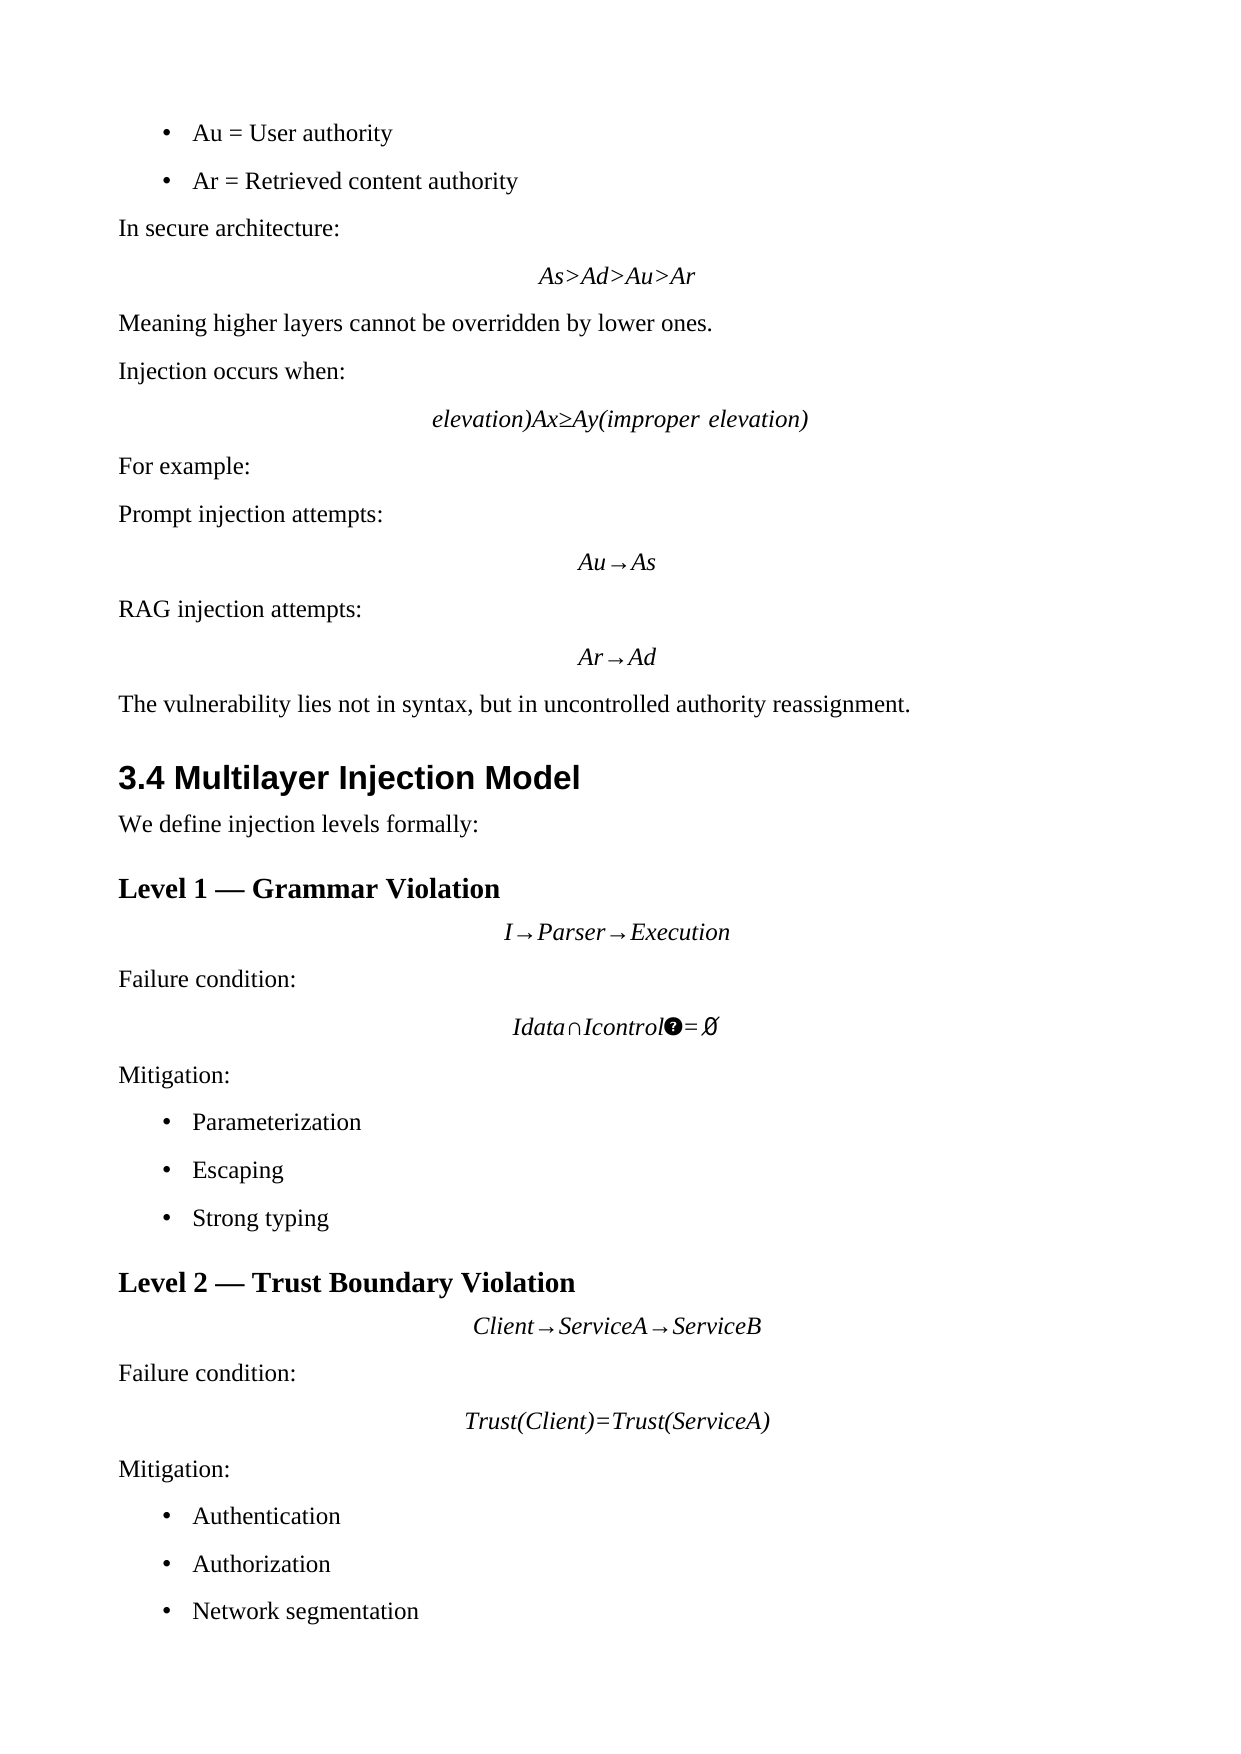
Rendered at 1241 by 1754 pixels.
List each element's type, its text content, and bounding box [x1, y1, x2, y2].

text Ar​→Ad​ [118, 642, 1122, 671]
text elevation)Ax​≥Ay​(improper elevation) [118, 404, 1122, 432]
text Meaning higher layers cannot be overridden by lower ones. [118, 308, 1122, 337]
text Prompt injection attempts: [118, 499, 1122, 528]
list Authorization [162, 1549, 1122, 1578]
text Injection occurs when: [118, 356, 1122, 385]
list Strong typing [162, 1203, 1122, 1231]
text We define injection levels formally: [118, 809, 1122, 837]
text Idata​∩Icontrol​=∅ [118, 1012, 1122, 1041]
text Failure condition: [118, 964, 1122, 993]
list Authentication [162, 1501, 1122, 1530]
text Client→ServiceA​→ServiceB​ [118, 1311, 1122, 1339]
list Escaping [162, 1155, 1122, 1184]
text Au​→As​ [118, 547, 1122, 575]
list Parameterization [162, 1107, 1122, 1136]
text The vulnerability lies not in syntax, but in uncontrolled authority reassignment. [118, 689, 1122, 718]
text In secure architecture: [118, 213, 1122, 242]
text RAG injection attempts: [118, 594, 1122, 623]
text I→Parser→Execution [118, 917, 1122, 946]
text Trust(Client)=Trust(ServiceA​) [118, 1406, 1122, 1435]
subtitle Level 1 — Grammar Violation [118, 871, 1122, 904]
text For example: [118, 451, 1122, 480]
list Au​ = User authority [162, 118, 1122, 147]
text Mitigation: [118, 1060, 1122, 1088]
text Mitigation: [118, 1454, 1122, 1482]
list Ar​ = Retrieved content authority [162, 166, 1122, 194]
text Failure condition: [118, 1358, 1122, 1387]
list Network segmentation [162, 1596, 1122, 1625]
subtitle Level 2 — Trust Boundary Violation [118, 1265, 1122, 1298]
subtitle 3.4 Multilayer Injection Model [118, 758, 1122, 796]
text As​>Ad​>Au​>Ar​ [118, 261, 1122, 290]
